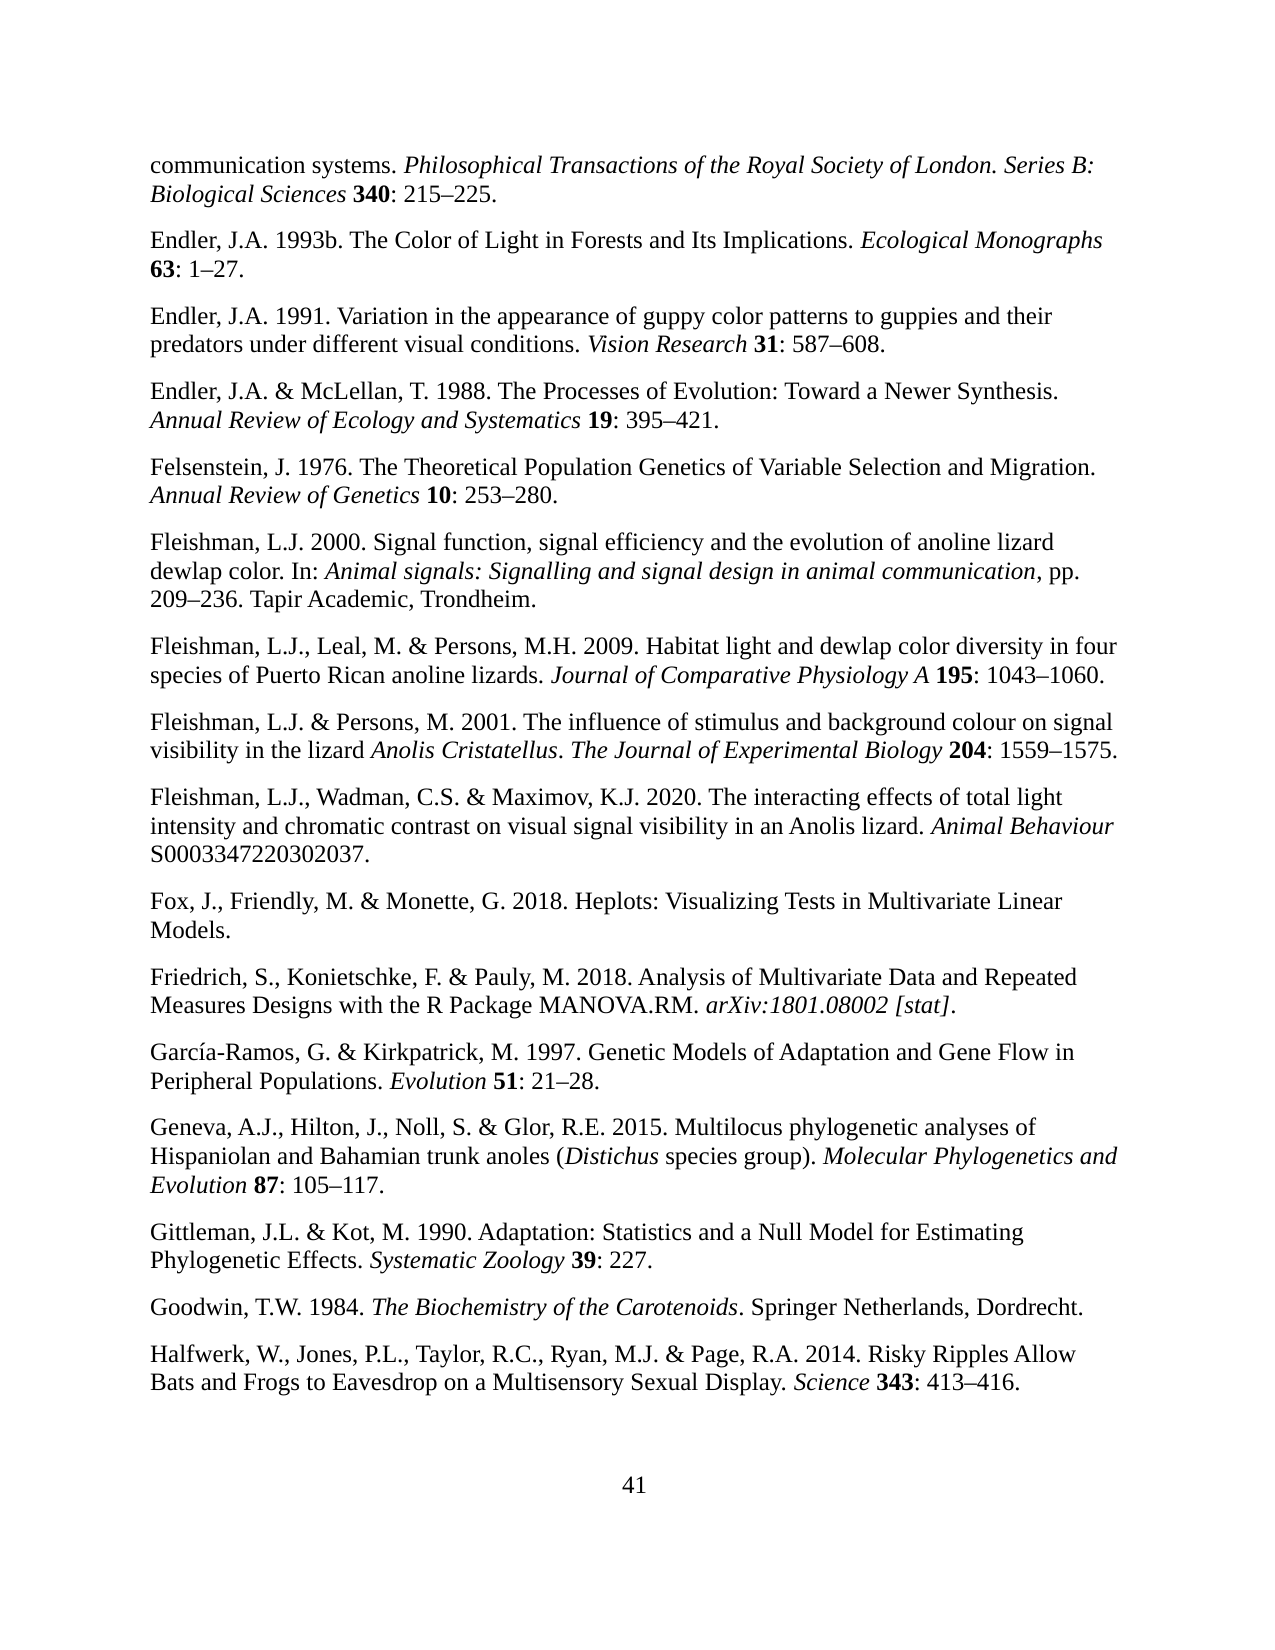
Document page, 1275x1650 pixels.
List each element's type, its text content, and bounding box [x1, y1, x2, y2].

text Fleishman, L.J., Leal, M. & Persons, M.H. 2009. Habitat light and dewlap color diversity in four species of Puerto Rican anoline lizards. Journal of Comparative Physiology A 195: 1043–1060. [150, 631, 1125, 689]
text García-Ramos, G. & Kirkpatrick, M. 1997. Genetic Models of Adaptation and Gene Flow in Peripheral Populations. Evolution 51: 21–28. [150, 1037, 1125, 1094]
text Friedrich, S., Konietschke, F. & Pauly, M. 2018. Analysis of Multivariate Data and Repeated Measures Designs with the R Package MANOVA.RM. arXiv:1801.08002 [stat]. [150, 962, 1125, 1019]
text Endler, J.A. & McLellan, T. 1988. The Processes of Evolution: Toward a Newer Synthesis. Annual Review of Ecology and Systematics 19: 395–421. [150, 376, 1125, 434]
text Endler, J.A. 1993b. The Color of Light in Forests and Its Implications. Ecological Monographs 63: 1–27. [150, 225, 1125, 283]
text Fox, J., Friendly, M. & Monette, G. 2018. Heplots: Visualizing Tests in Multivariate Linear Models. [150, 886, 1125, 944]
text Felsenstein, J. 1976. The Theoretical Population Genetics of Variable Selection and Migration. Annual Review of Genetics 10: 253–280. [150, 452, 1125, 509]
text communication systems. Philosophical Transactions of the Royal Society of London. Series B: Biological Sciences 340: 215–225. [150, 150, 1125, 207]
text Fleishman, L.J. 2000. Signal function, signal efficiency and the evolution of anoline lizard dewlap color. In: Animal signals: Signalling and signal design in animal communication, pp. 209–236. Tapir Academic, Trondheim. [150, 527, 1125, 613]
text Fleishman, L.J. & Persons, M. 2001. The influence of stimulus and background colour on signal visibility in the lizard Anolis Cristatellus. The Journal of Experimental Biology 204: 1559–1575. [150, 707, 1125, 764]
text Fleishman, L.J., Wadman, C.S. & Maximov, K.J. 2020. The interacting effects of total light intensity and chromatic contrast on visual signal visibility in an Anolis lizard. Animal Behaviour S0003347220302037. [150, 782, 1125, 868]
text Goodwin, T.W. 1984. The Biochemistry of the Carotenoids. Springer Netherlands, Dordrecht. [150, 1292, 1125, 1321]
text Endler, J.A. 1991. Variation in the appearance of guppy color patterns to guppies and their predators under different visual conditions. Vision Research 31: 587–608. [150, 301, 1125, 358]
text Geneva, A.J., Hilton, J., Noll, S. & Glor, R.E. 2015. Multilocus phylogenetic analyses of Hispaniolan and Bahamian trunk anoles (Distichus species group). Molecular Phylogenetics and Evolution 87: 105–117. [150, 1112, 1125, 1199]
text Halfwerk, W., Jones, P.L., Taylor, R.C., Ryan, M.J. & Page, R.A. 2014. Risky Ripples Allow Bats and Frogs to Eavesdrop on a Multisensory Sexual Display. Science 343: 413–416. [150, 1339, 1125, 1396]
text Gittleman, J.L. & Kot, M. 1990. Adaptation: Statistics and a Null Model for Estimating Phylogenetic Effects. Systematic Zoology 39: 227. [150, 1217, 1125, 1274]
